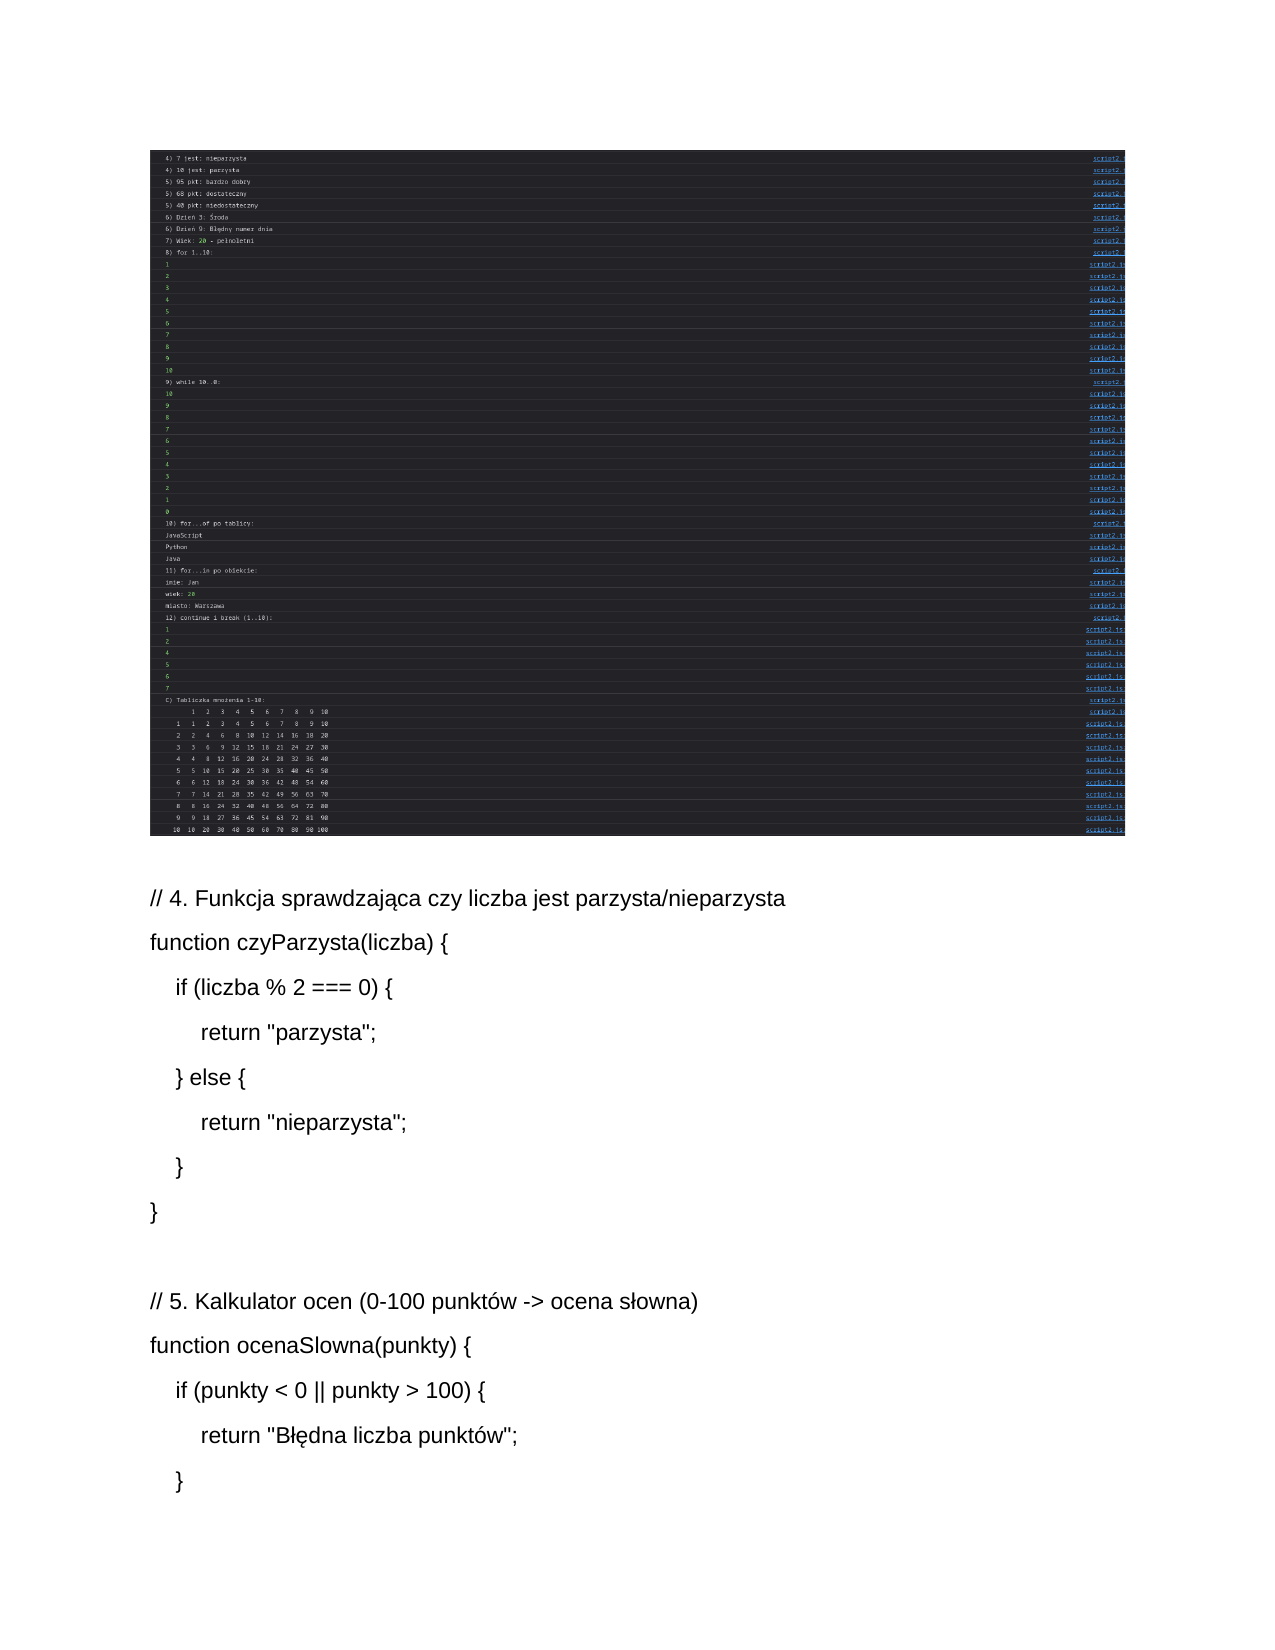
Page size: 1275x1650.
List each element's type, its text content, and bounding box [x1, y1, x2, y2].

text return "parzysta"; [150, 1019, 1125, 1045]
picture [150, 150, 1125, 836]
text } [150, 1467, 1125, 1493]
text } [150, 1198, 1125, 1224]
text } [150, 1153, 1125, 1180]
text } else { [150, 1064, 1125, 1090]
text return "nieparzysta"; [150, 1108, 1125, 1135]
text if (liczba % 2 === 0) { [150, 974, 1125, 1001]
text // 4. Funkcja sprawdzająca czy liczba jest parzysta/nieparzysta [150, 884, 1125, 911]
text if (punkty < 0 || punkty > 100) { [150, 1377, 1125, 1404]
text function czyParzysta(liczba) { [150, 929, 1125, 956]
text return "Błędna liczba punktów"; [150, 1422, 1125, 1448]
text // 5. Kalkulator ocen (0-100 punktów -> ocena słowna) [150, 1288, 1125, 1314]
text function ocenaSlowna(punkty) { [150, 1332, 1125, 1359]
